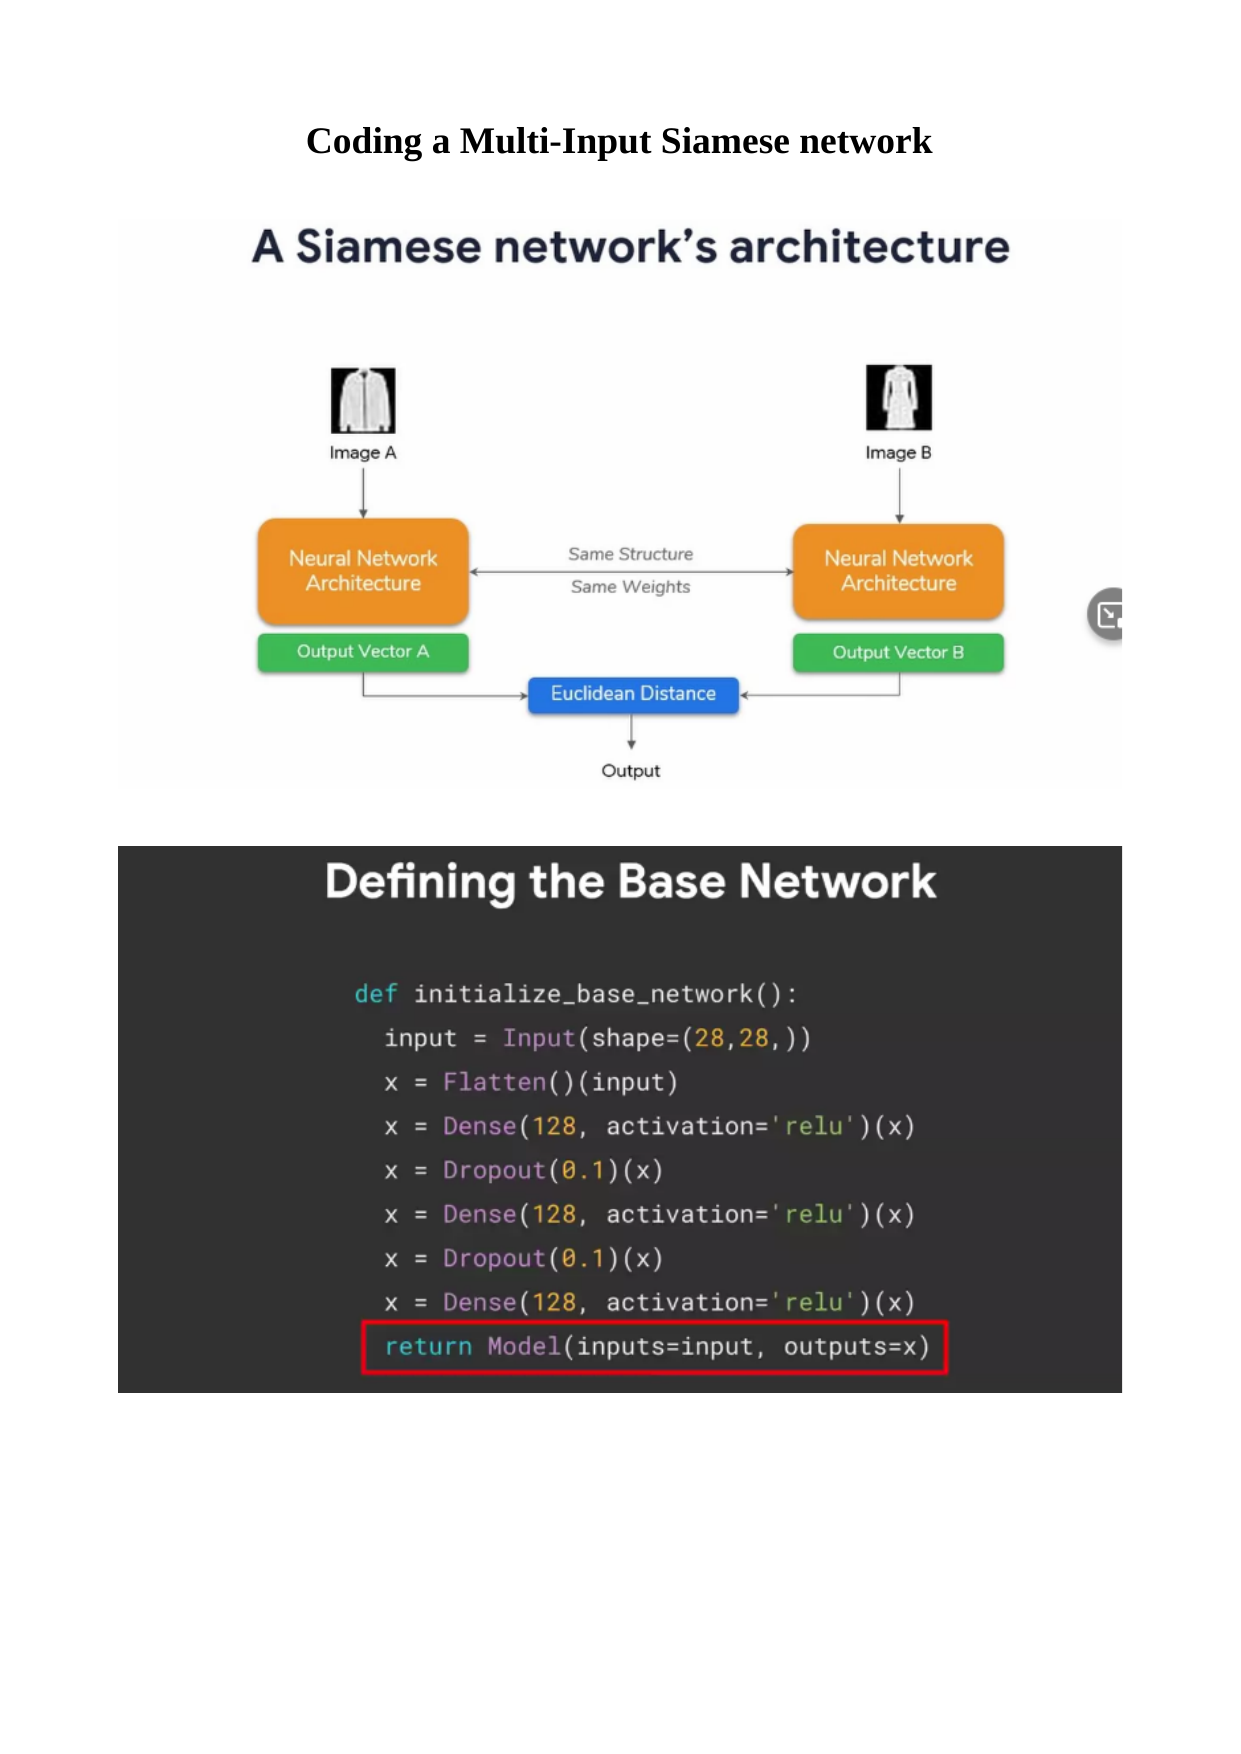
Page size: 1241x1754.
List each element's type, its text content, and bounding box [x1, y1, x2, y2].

subtitle Coding a Multi-Input Siamese network [118, 118, 1122, 161]
picture [118, 219, 1123, 789]
picture [118, 846, 1123, 1393]
